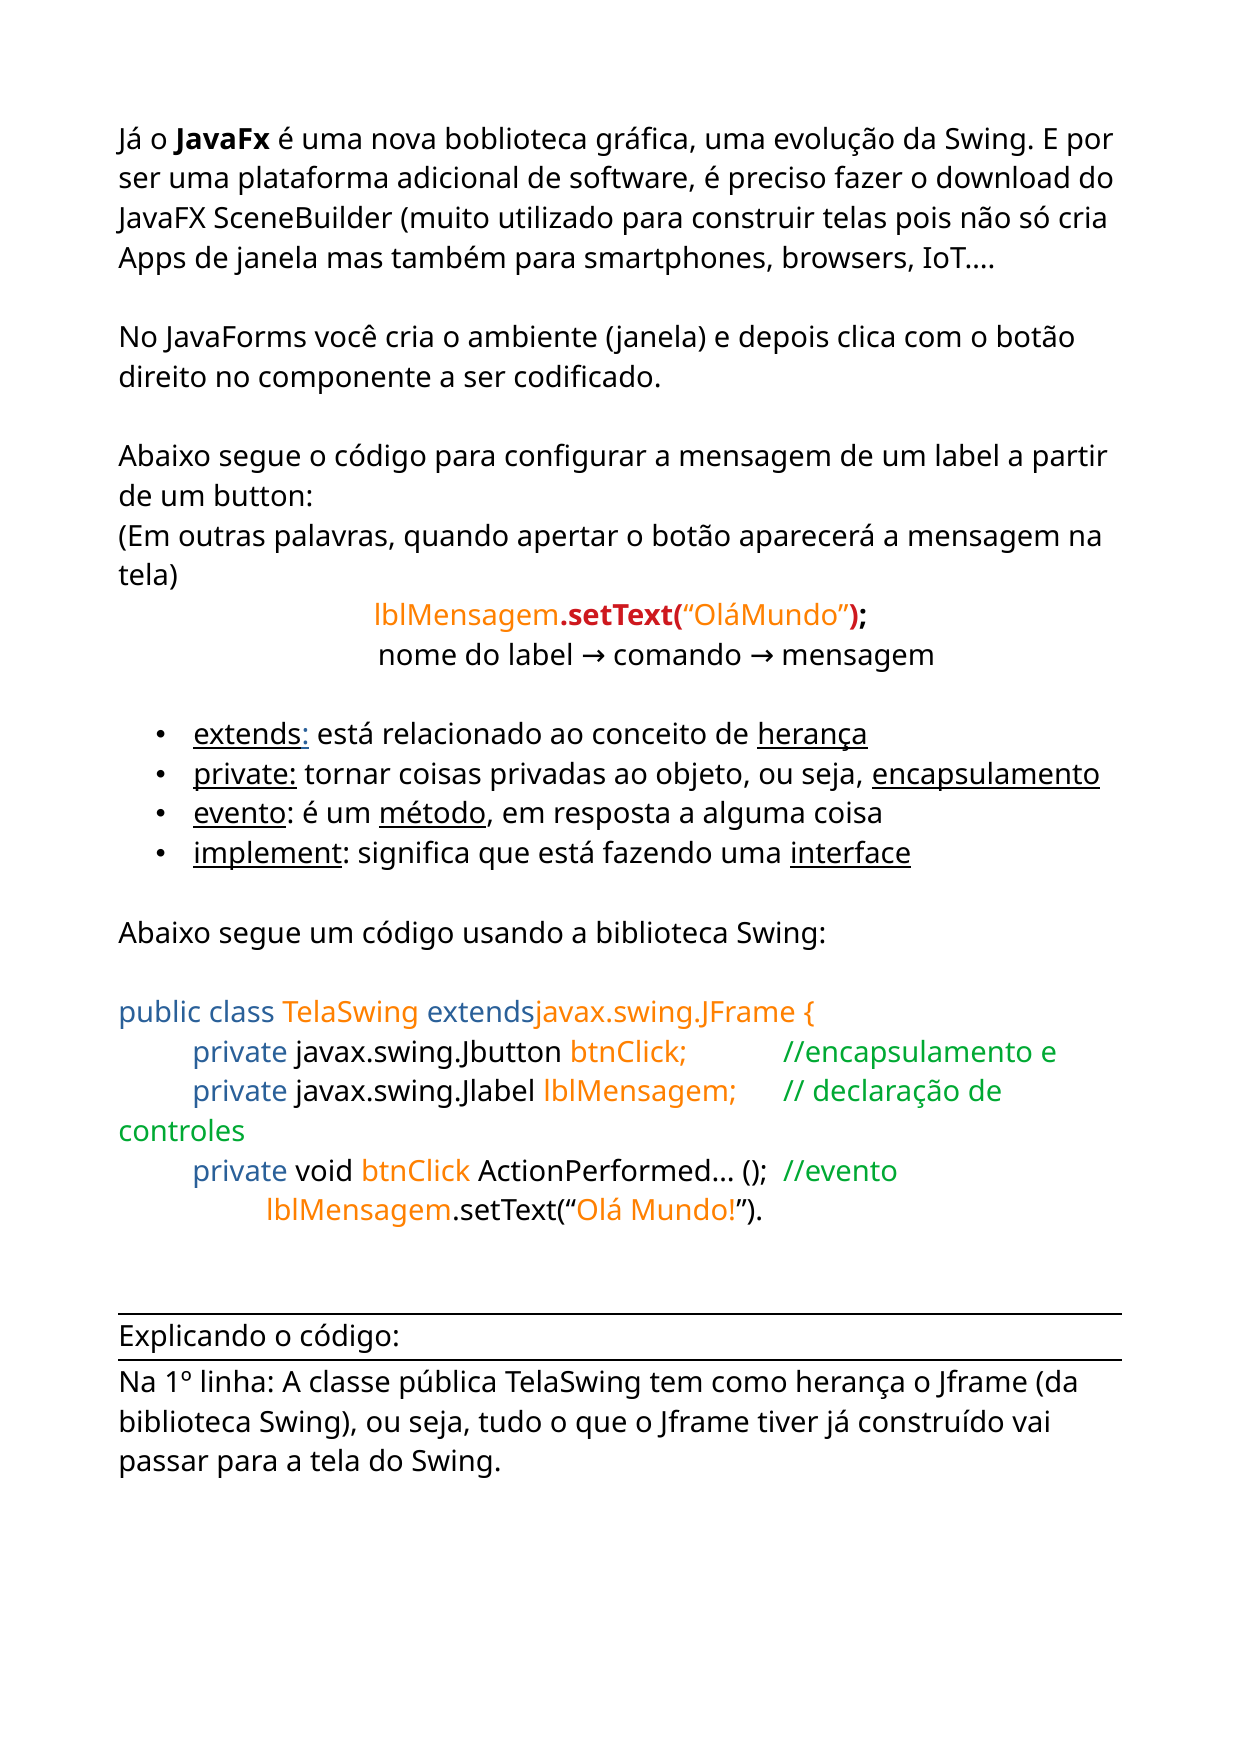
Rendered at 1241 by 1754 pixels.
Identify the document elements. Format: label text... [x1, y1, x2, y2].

text No JavaForms você cria o ambiente (janela) e depois clica com o botão direito no componente a ser codificado. [118, 317, 1122, 396]
text Abaixo segue um código usando a biblioteca Swing: [118, 912, 1122, 952]
list extends: está relacionado ao conceito de herança [156, 713, 1122, 753]
text private void btnClick ActionPerformed… (); //evento [118, 1150, 1122, 1190]
text private javax.swing.Jlabel lblMensagem; // declaração de controles [118, 1071, 1122, 1150]
text public class TelaSwing extendsjavax.swing.JFrame { [118, 991, 1122, 1031]
text lblMensagem.setText(“Olá Mundo!”). [118, 1190, 1122, 1229]
text (Em outras palavras, quando apertar o botão aparecerá a mensagem na tela) [118, 515, 1122, 594]
text Na 1º linha: A classe pública TelaSwing tem como herança o Jframe (da biblioteca Swing), ou seja, tudo o que o Jframe tiver já construído vai passar para a tela do Swing. [118, 1361, 1122, 1480]
list private: tornar coisas privadas ao objeto, ou seja, encapsulamento [156, 753, 1122, 793]
list implement: significa que está fazendo uma interface [156, 832, 1122, 872]
text private javax.swing.Jbutton btnClick; //encapsulamento e [118, 1031, 1122, 1071]
text Explicando o código: [118, 1315, 1122, 1359]
text lblMensagem.setText(“OláMundo”); [118, 594, 1122, 634]
text Abaixo segue o código para configurar a mensagem de um label a partir de um button: [118, 436, 1122, 515]
text nome do label → comando → mensagem [118, 634, 1122, 674]
list evento: é um método, em resposta a alguma coisa [156, 793, 1122, 832]
text Já o JavaFx é uma nova boblioteca gráfica, uma evolução da Swing. E por ser uma plataforma adicional de software, é preciso fazer o download do JavaFX SceneBuilder (muito utilizado para construir telas pois não só cria Apps de janela mas também para smartphones, browsers, IoT…. [118, 118, 1122, 277]
